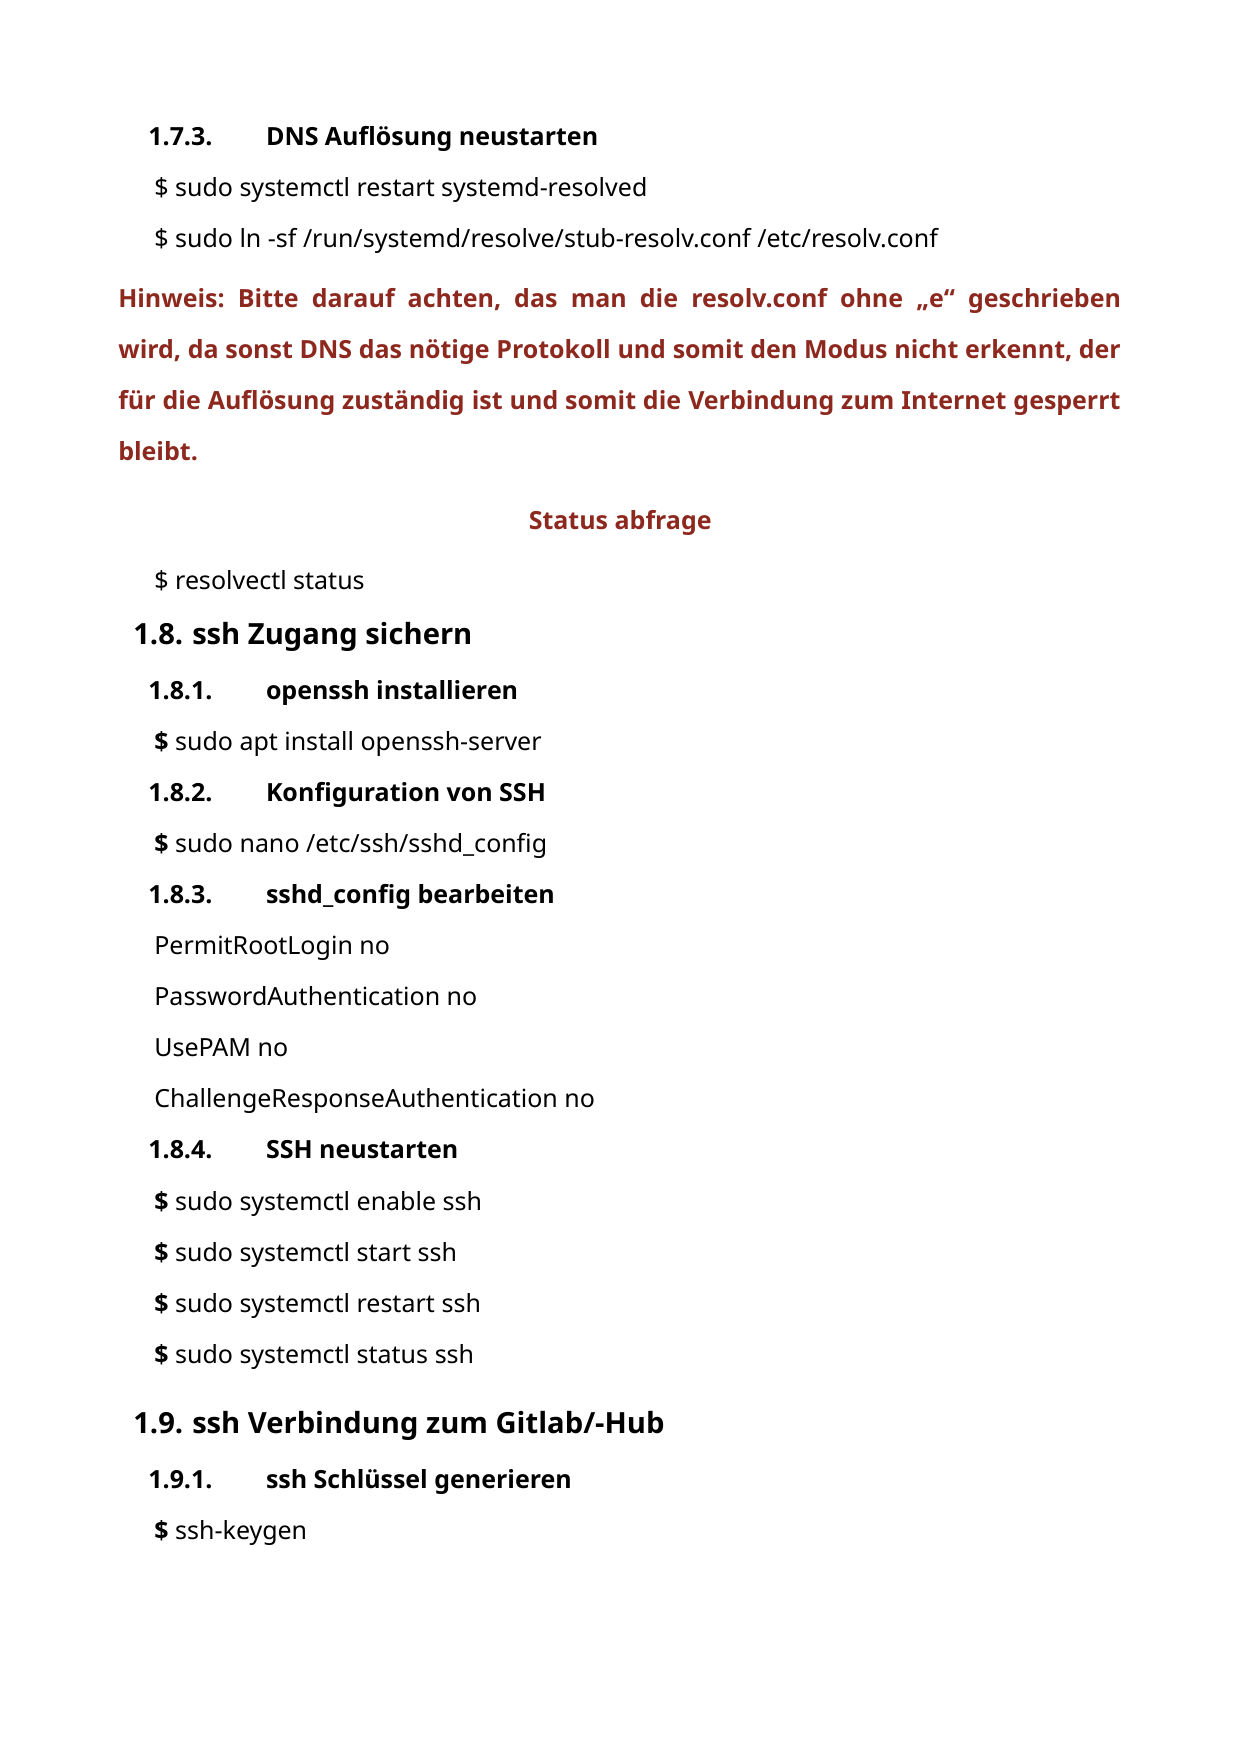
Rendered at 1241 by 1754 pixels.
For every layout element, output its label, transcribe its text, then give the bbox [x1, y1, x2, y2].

subtitle SSH neustarten [118, 1132, 1122, 1166]
text $ ssh-keygen [154, 1513, 1122, 1547]
text $ sudo systemctl enable ssh [154, 1183, 1122, 1217]
subtitle DNS Auflösung neustarten [118, 118, 1122, 152]
text $ sudo systemctl start ssh [154, 1234, 1122, 1268]
text UsePAM no [154, 1030, 1122, 1064]
text Status abfrage [118, 502, 1122, 536]
text $ sudo systemctl restart ssh [154, 1285, 1122, 1319]
subtitle ssh Schlüssel generieren [118, 1462, 1122, 1496]
subtitle Konfiguration von SSH [118, 775, 1122, 809]
text $ sudo systemctl restart systemd-resolved [154, 169, 1122, 203]
subtitle ssh Verbindung zum Gitlab/-Hub [118, 1402, 1122, 1442]
subtitle openssh installieren [118, 673, 1122, 707]
text $ resolvectl status [154, 562, 1122, 596]
subtitle ssh Zugang sichern [118, 613, 1122, 653]
text PermitRootLogin no [154, 928, 1122, 962]
subtitle sshd_config bearbeiten [118, 877, 1122, 911]
text $ sudo systemctl status ssh [154, 1336, 1122, 1370]
text ChallengeResponseAuthentication no [154, 1081, 1122, 1115]
text $ sudo ln -sf /run/systemd/resolve/stub-resolv.conf /etc/resolv.conf [154, 220, 1122, 254]
text $ sudo apt install openssh-server [154, 724, 1122, 758]
text $ sudo nano /etc/ssh/sshd_config [154, 826, 1122, 860]
text Hinweis: Bitte darauf achten, das man die resolv.conf ohne „e“ geschrieben wird, da sonst DNS das nötige Protokoll und somit den Modus nicht erkennt, der für die Auflösung zuständig ist und somit die Verbindung zum Internet gesperrt bleibt. [118, 280, 1122, 467]
text PasswordAuthentication no [154, 979, 1122, 1013]
